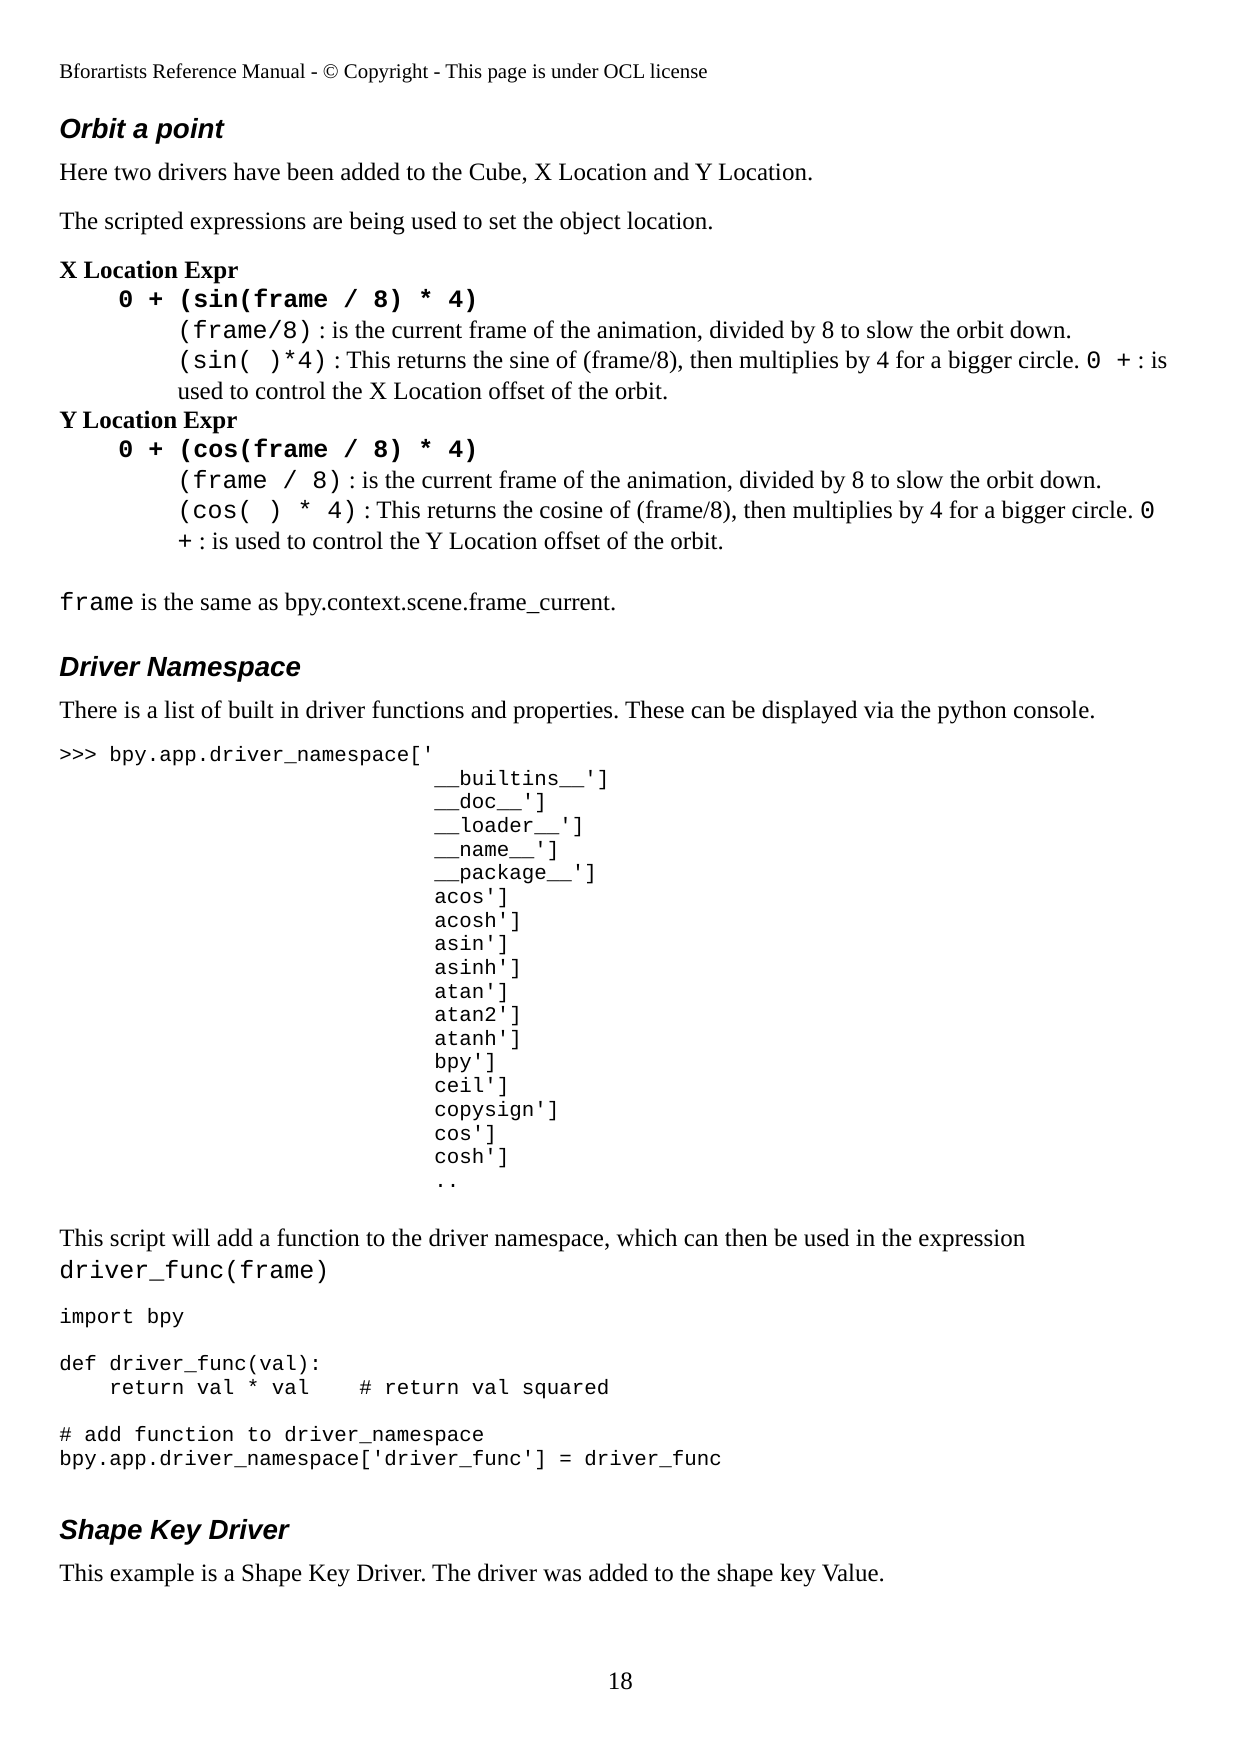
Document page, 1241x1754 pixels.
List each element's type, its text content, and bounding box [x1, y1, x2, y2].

text acosh'] [59, 910, 1181, 933]
text atan2'] [59, 1004, 1181, 1028]
subtitle X Location Expr [59, 255, 1181, 284]
text atan'] [59, 981, 1181, 1004]
subtitle Driver Namespace [59, 651, 1181, 683]
text frame is the same as bpy.context.scene.frame_current. [59, 587, 1181, 617]
text return val * val # return val squared [59, 1377, 1181, 1400]
text There is a list of built in driver functions and properties. These can be displayed via the python console. [59, 695, 1181, 724]
subtitle 0 + (cos(frame / 8) * 4) [118, 434, 1181, 465]
subtitle 0 + (sin(frame / 8) * 4) [118, 284, 1181, 315]
text # add function to driver_namespace [59, 1424, 1181, 1448]
text .. [59, 1170, 1181, 1193]
text The scripted expressions are being used to set the object location. [59, 206, 1181, 235]
text def driver_func(val): [59, 1353, 1181, 1377]
subtitle Orbit a point [59, 113, 1181, 144]
text >>> bpy.app.driver_namespace[' [59, 744, 1181, 768]
text __package__'] [59, 862, 1181, 886]
subtitle Y Location Expr [59, 405, 1181, 434]
text ceil'] [59, 1075, 1181, 1099]
text This script will add a function to the driver namespace, which can then be used in the expression driver_func(frame) [59, 1223, 1181, 1286]
text This example is a Shape Key Driver. The driver was added to the shape key Value. [59, 1558, 1181, 1586]
subtitle Shape Key Driver [59, 1513, 1181, 1545]
text import bpy [59, 1306, 1181, 1329]
text bpy.app.driver_namespace['driver_func'] = driver_func [59, 1448, 1181, 1471]
text __doc__'] [59, 791, 1181, 815]
text cos'] [59, 1122, 1181, 1146]
text asinh'] [59, 957, 1181, 981]
text acos'] [59, 886, 1181, 910]
text Here two drivers have been added to the Cube, X Location and Y Location. [59, 157, 1181, 186]
text __name__'] [59, 839, 1181, 862]
text asin'] [59, 933, 1181, 957]
text __loader__'] [59, 815, 1181, 839]
text atanh'] [59, 1028, 1181, 1052]
list (frame/8) : is the current frame of the animation, divided by 8 to slow the orbit down. (sin( )*4) : This returns the sine of (frame/8), then multiplies by 4 for a bigger circle. 0 + : is used to control the X Location offset of the orbit. [177, 315, 1181, 405]
text bpy'] [59, 1052, 1181, 1075]
list (frame / 8) : is the current frame of the animation, divided by 8 to slow the orbit down. (cos( ) * 4) : This returns the cosine of (frame/8), then multiplies by 4 for a bigger circle. 0 + : is used to control the Y Location offset of the orbit. [177, 465, 1181, 557]
text copysign'] [59, 1099, 1181, 1122]
text cosh'] [59, 1146, 1181, 1170]
text __builtins__'] [59, 768, 1181, 791]
